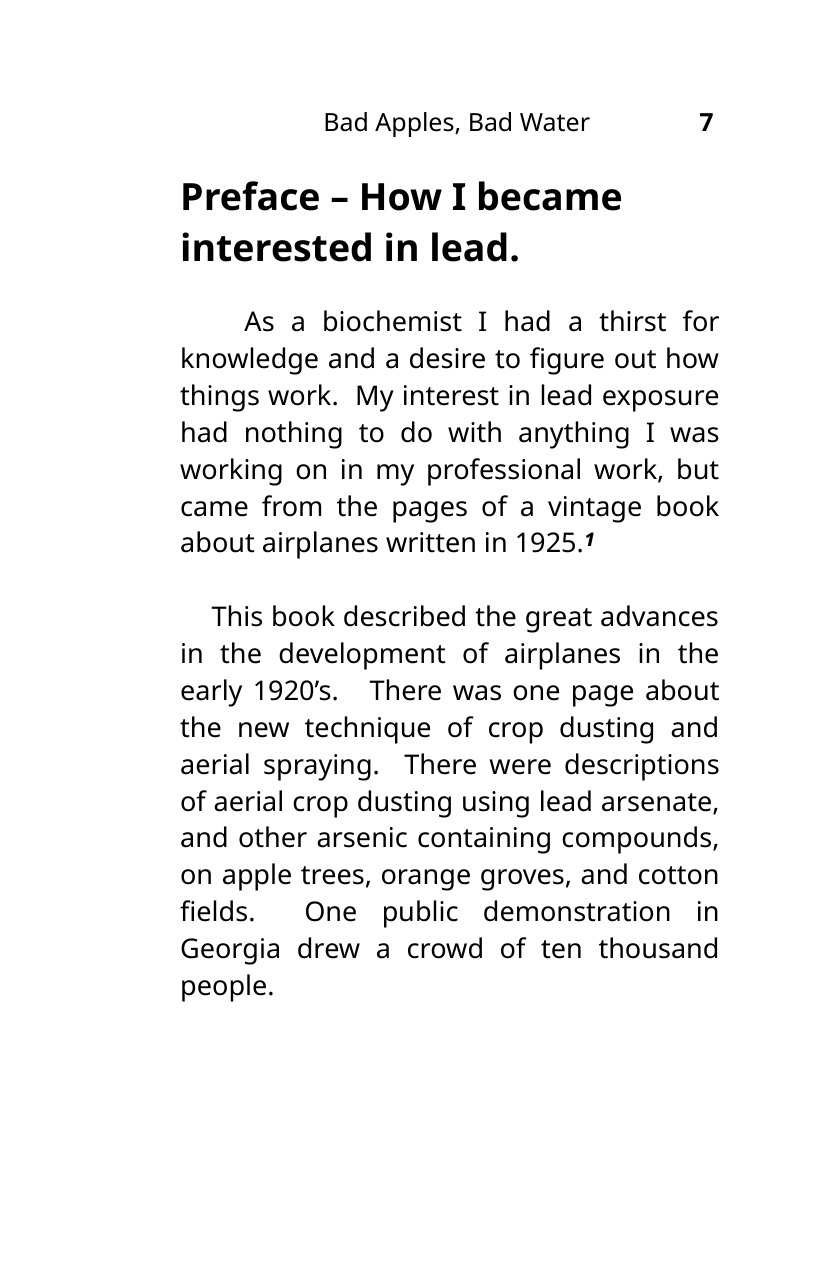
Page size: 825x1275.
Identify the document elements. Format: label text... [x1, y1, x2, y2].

text This book described the great advances in the development of airplanes in the early 1920’s. There was one page about the new technique of crop dusting and aerial spraying. There were descriptions of aerial crop dusting using lead arsenate, and other arsenic containing compounds, on apple trees, orange groves, and cotton fields. One public demonstration in Georgia drew a crowd of ten thousand people. [180, 598, 720, 1003]
text As a biochemist I had a thirst for knowledge and a desire to figure out how things work. My interest in lead exposure had nothing to do with anything I was working on in my professional work, but came from the pages of a vintage book about airplanes written in 1925. [180, 303, 720, 561]
subtitle Preface – How I became interested in lead. [180, 171, 720, 273]
